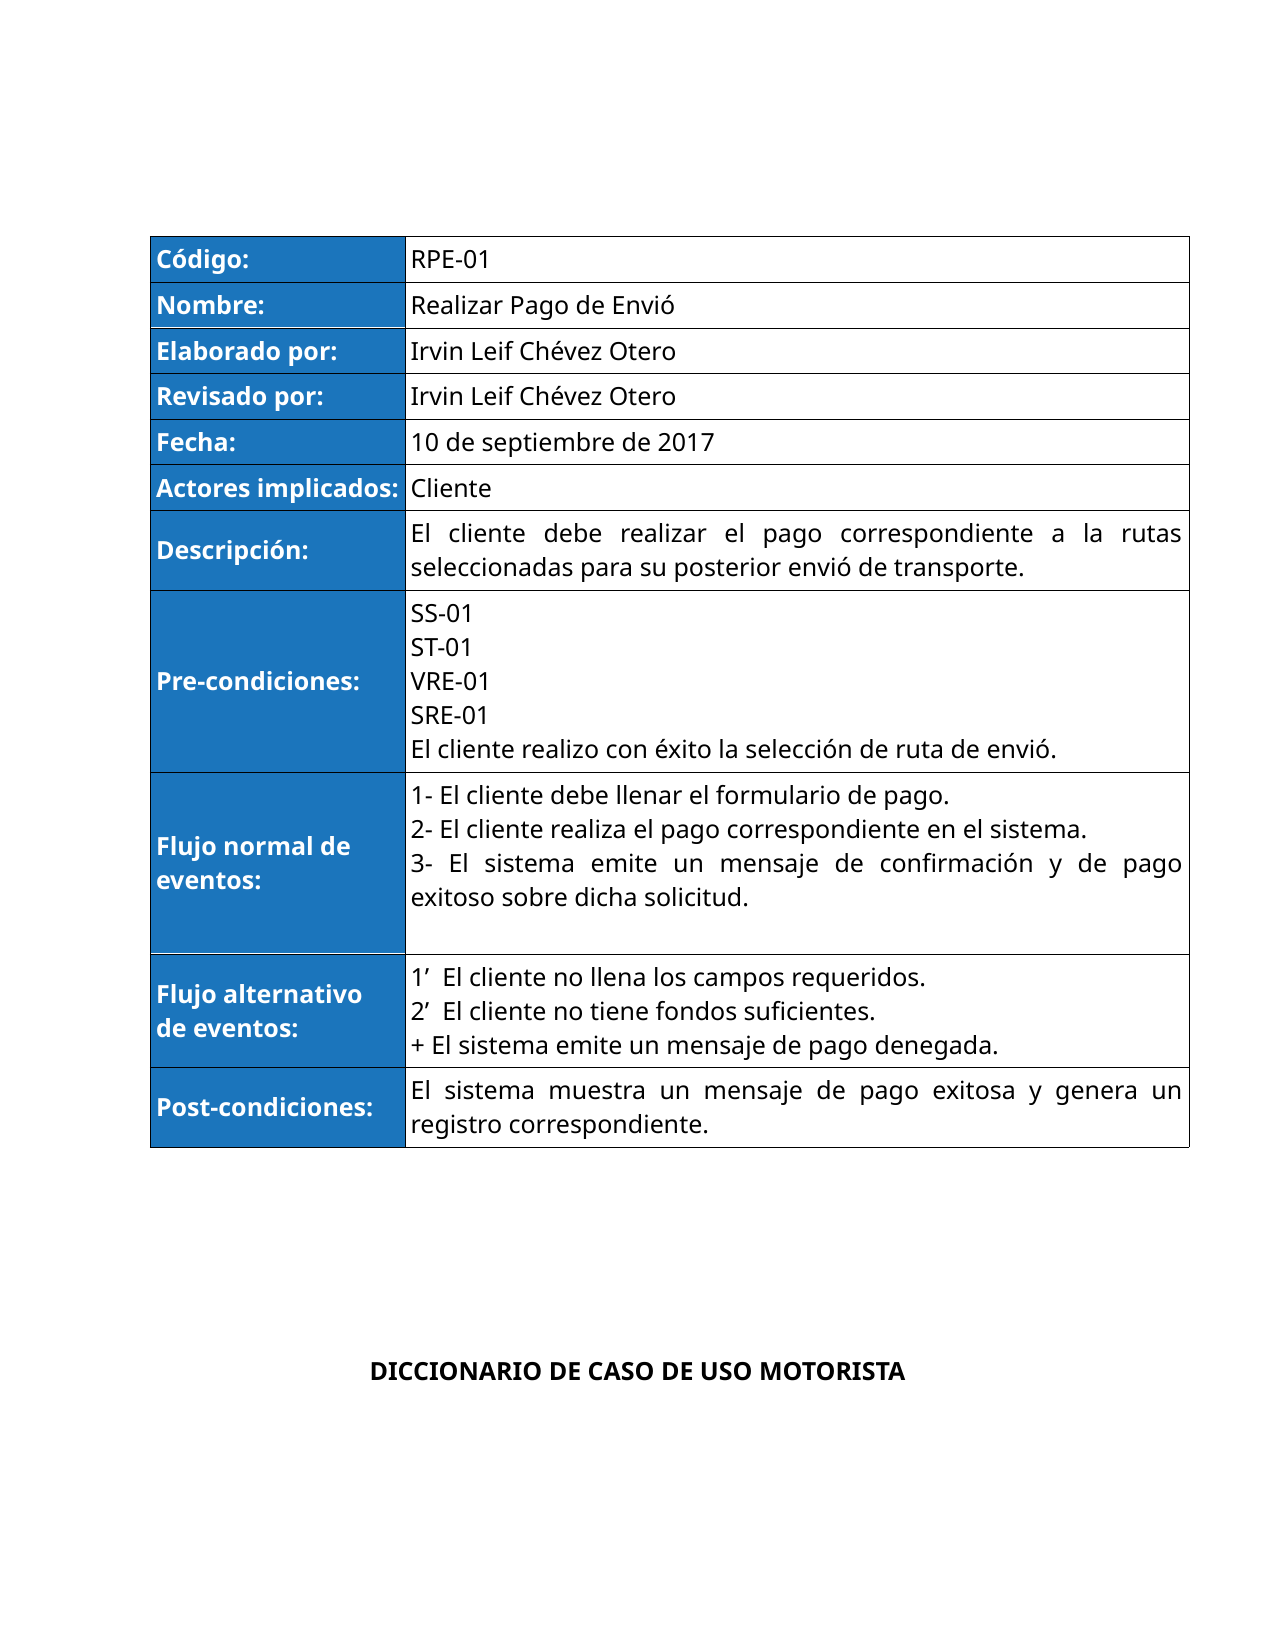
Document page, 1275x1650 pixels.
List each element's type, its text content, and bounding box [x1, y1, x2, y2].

table_cell Flujo alternativo de eventos: [151, 955, 405, 1067]
text DICCIONARIO DE CASO DE USO MOTORISTA [150, 1353, 1125, 1388]
table_cell Post-condiciones: [151, 1068, 405, 1147]
table_cell 1’ El cliente no llena los campos requeridos. 2’ El cliente no tiene fondos suficientes. + El sistema emite un mensaje de pago denegada. [406, 955, 1189, 1067]
table_cell 10 de septiembre de 2017 [406, 420, 1189, 464]
table_cell Irvin Leif Chévez Otero [406, 329, 1189, 373]
table_cell Realizar Pago de Envió [406, 283, 1189, 327]
table_cell Cliente [406, 465, 1189, 510]
table_cell SS-01 ST-01 VRE-01 SRE-01 El cliente realizo con éxito la selección de ruta de envió. [406, 591, 1189, 772]
table_cell Irvin Leif Chévez Otero [406, 374, 1189, 419]
table_cell Flujo normal de eventos: [151, 773, 405, 953]
table_cell El cliente debe realizar el pago correspondiente a la rutas seleccionadas para su posterior envió de transporte. [406, 511, 1189, 590]
table_header Código: [151, 237, 405, 282]
table_cell Nombre: [151, 283, 405, 327]
table_cell Descripción: [151, 511, 405, 590]
table_header RPE-01 [406, 237, 1189, 282]
table_cell 1- El cliente debe llenar el formulario de pago. 2- El cliente realiza el pago correspondiente en el sistema. 3- El sistema emite un mensaje de confirmación y de pago exitoso sobre dicha solicitud. [406, 773, 1189, 953]
table_cell Fecha: [151, 420, 405, 464]
table_cell Actores implicados: [151, 465, 405, 510]
table_cell Revisado por: [151, 374, 405, 419]
table_cell Pre-condiciones: [151, 591, 405, 772]
table_cell El sistema muestra un mensaje de pago exitosa y genera un registro correspondiente. [406, 1068, 1189, 1147]
table_cell Elaborado por: [151, 329, 405, 373]
